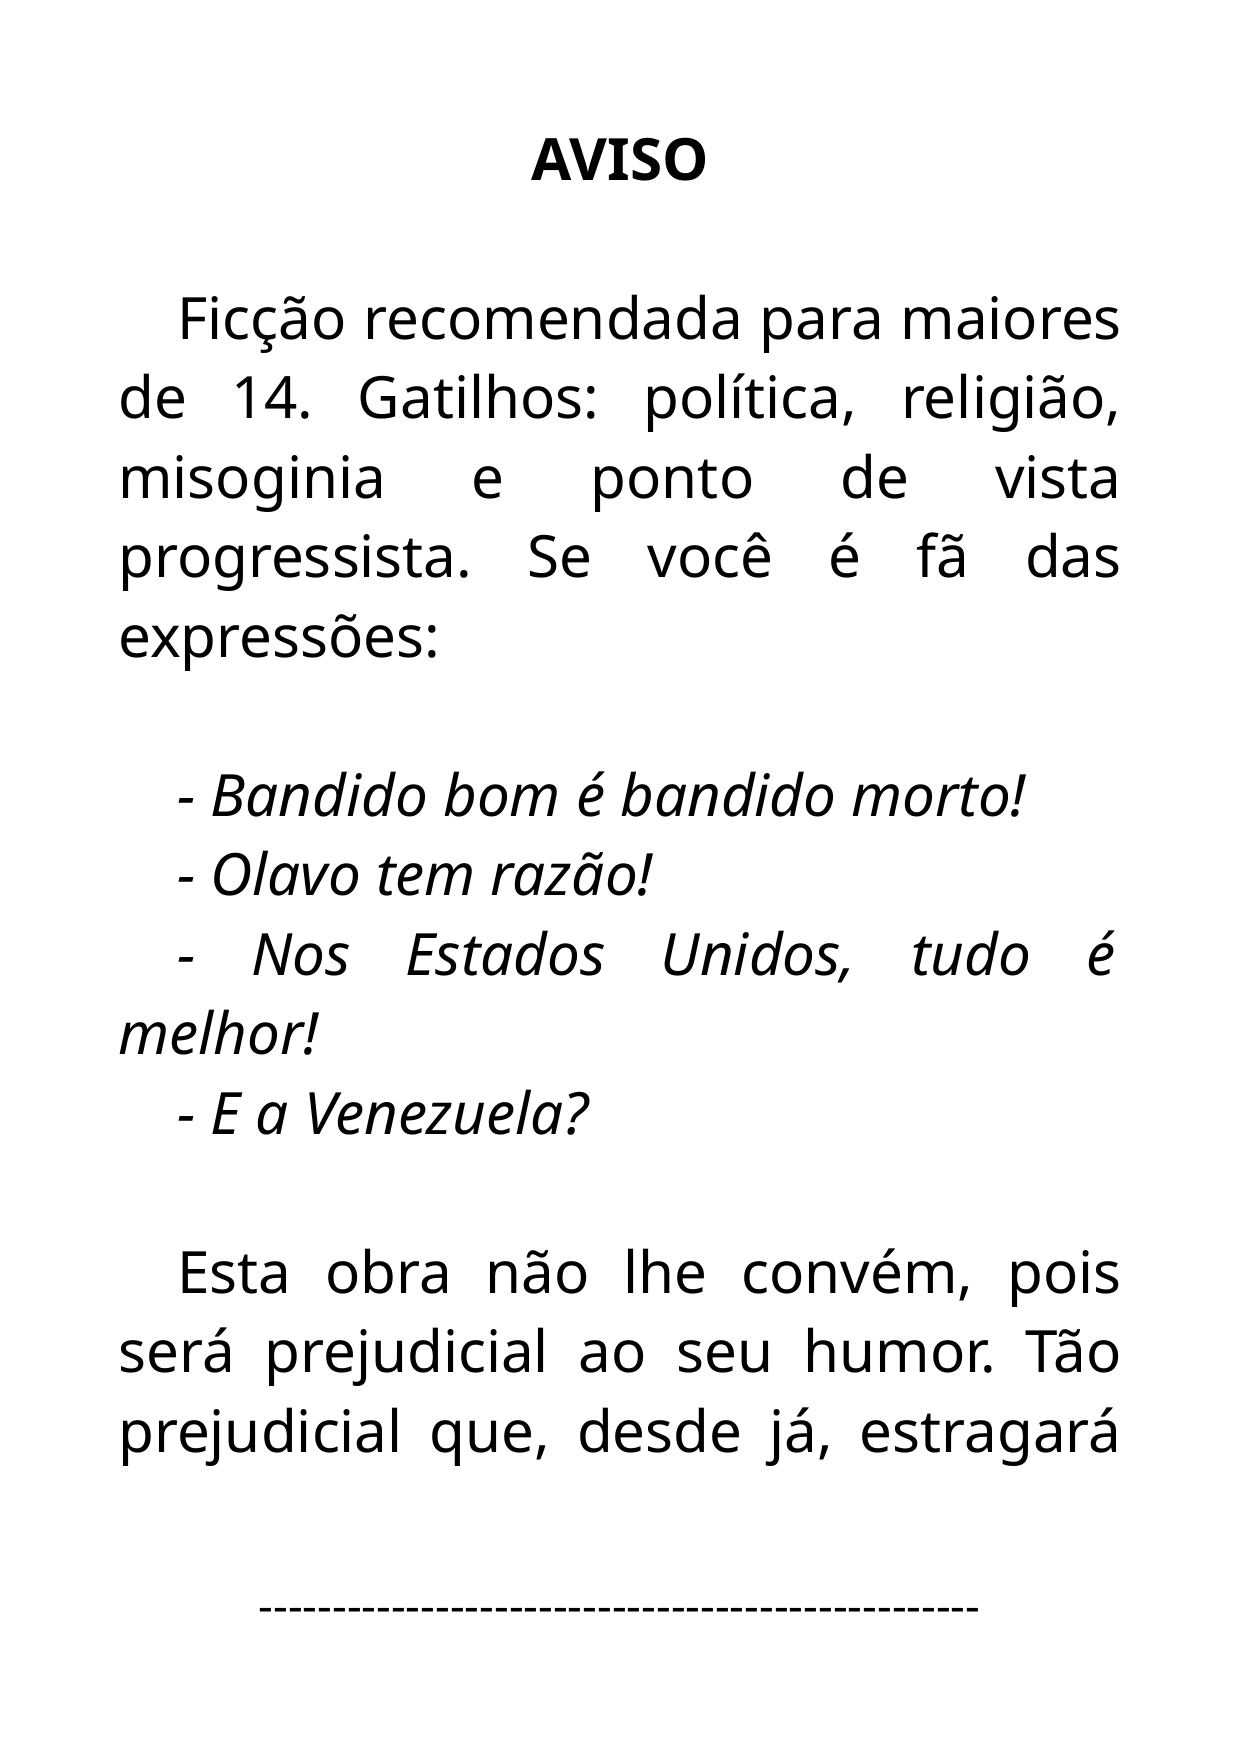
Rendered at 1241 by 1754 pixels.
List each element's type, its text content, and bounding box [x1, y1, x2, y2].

text - Bandido bom é bandido morto! [118, 754, 1122, 833]
text Esta obra não lhe convém, pois será prejudicial ao seu humor. Tão prejudicial que, desde já, estragará [118, 1231, 1122, 1469]
text Ficção recomendada para maiores de 14. Gatilhos: política, religião, misoginia e ponto de vista progressista. Se você é fã das expressões: [118, 277, 1122, 674]
text - E a Venezuela? [118, 1072, 1122, 1151]
text - Nos Estados Unidos, tudo é melhor! [118, 913, 1122, 1072]
text - Olavo tem razão! [118, 833, 1122, 913]
text AVISO [118, 118, 1122, 198]
